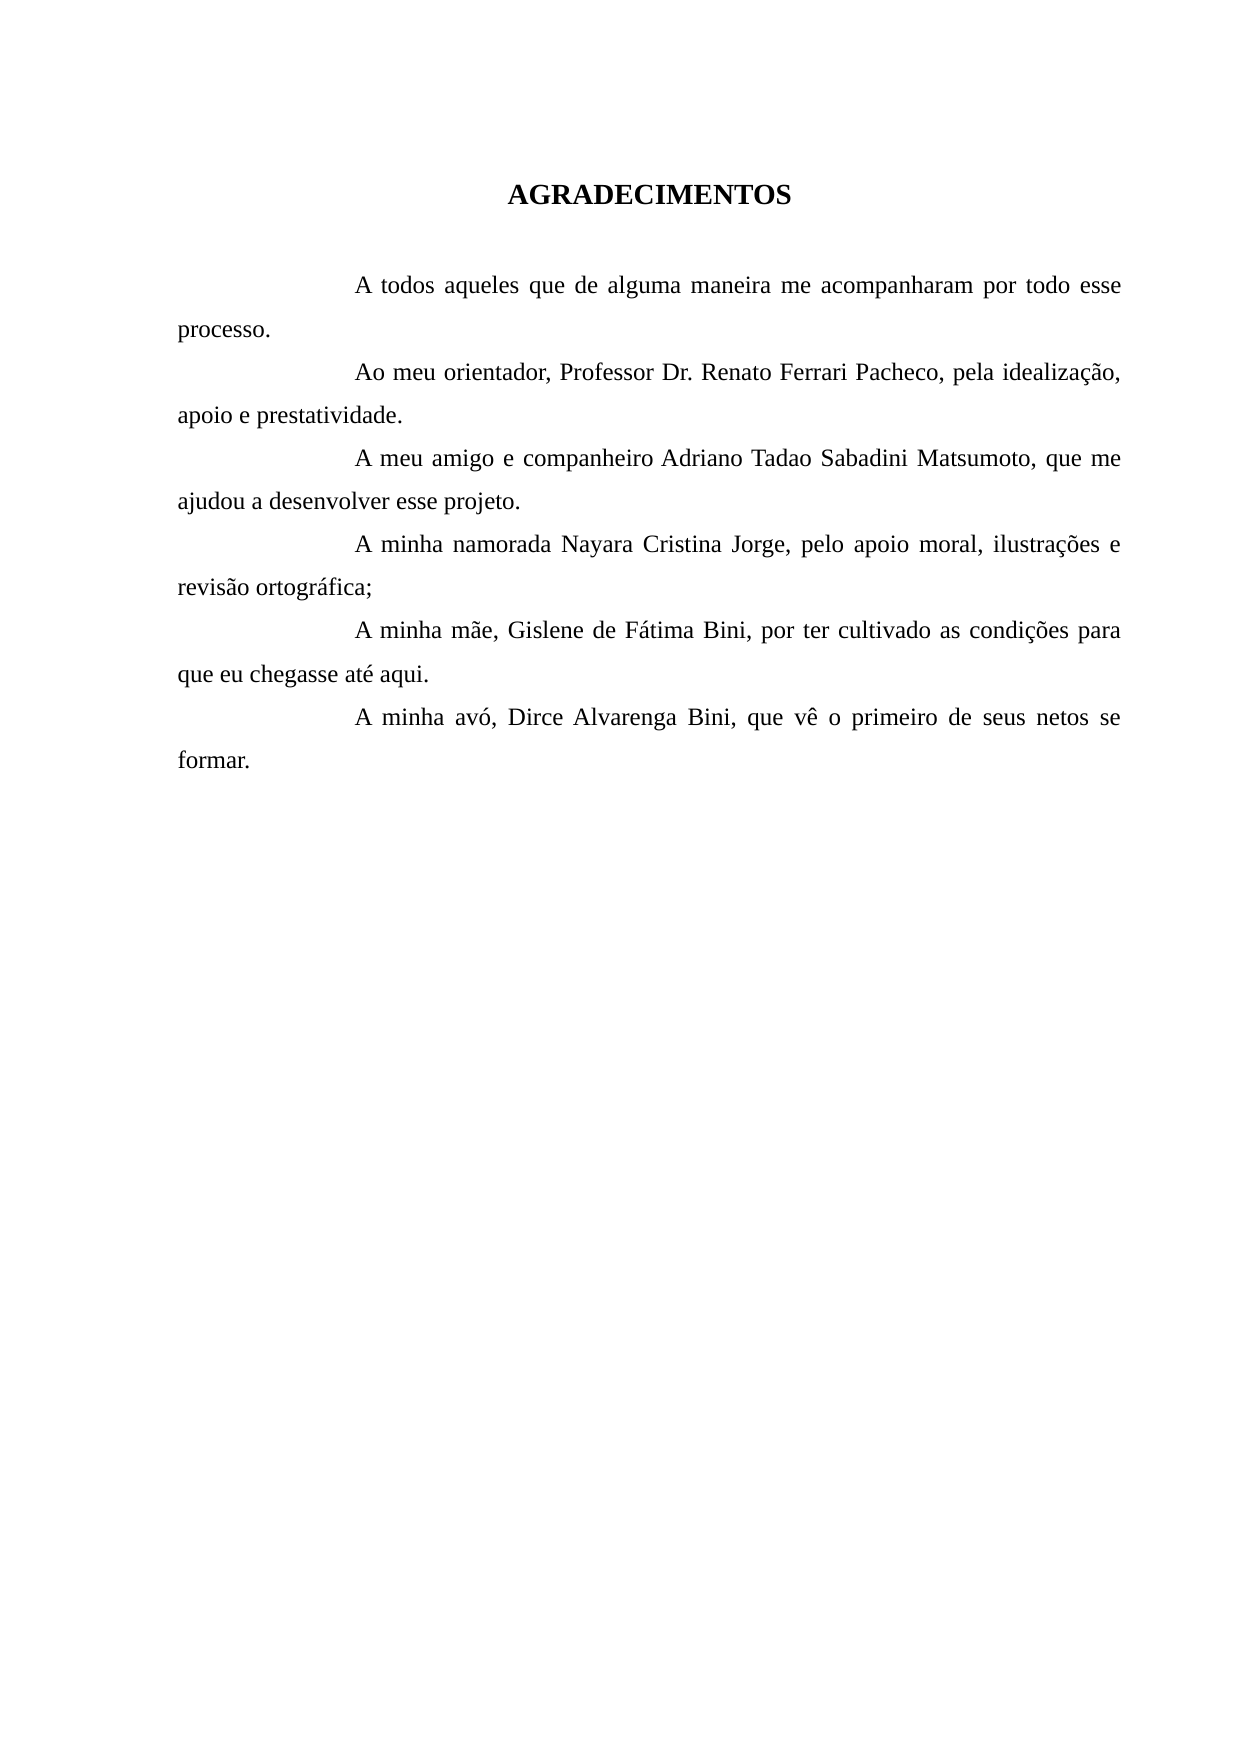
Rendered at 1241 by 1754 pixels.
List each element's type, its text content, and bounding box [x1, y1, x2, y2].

text A minha avó, Dirce Alvarenga Bini, que vê o primeiro de seus netos se formar. [177, 702, 1122, 774]
text A todos aqueles que de alguma maneira me acompanharam por todo esse processo. [177, 271, 1122, 342]
text AGRADECIMENTOS [177, 177, 1122, 211]
text Ao meu orientador, Professor Dr. Renato Ferrari Pacheco, pela idealização, apoio e prestatividade. [177, 357, 1122, 429]
text A minha mãe, Gislene de Fátima Bini, por ter cultivado as condições para que eu chegasse até aqui. [177, 616, 1122, 687]
text A minha namorada Nayara Cristina Jorge, pelo apoio moral, ilustrações e revisão ortográfica; [177, 529, 1122, 601]
text A meu amigo e companheiro Adriano Tadao Sabadini Matsumoto, que me ajudou a desenvolver esse projeto. [177, 443, 1122, 515]
